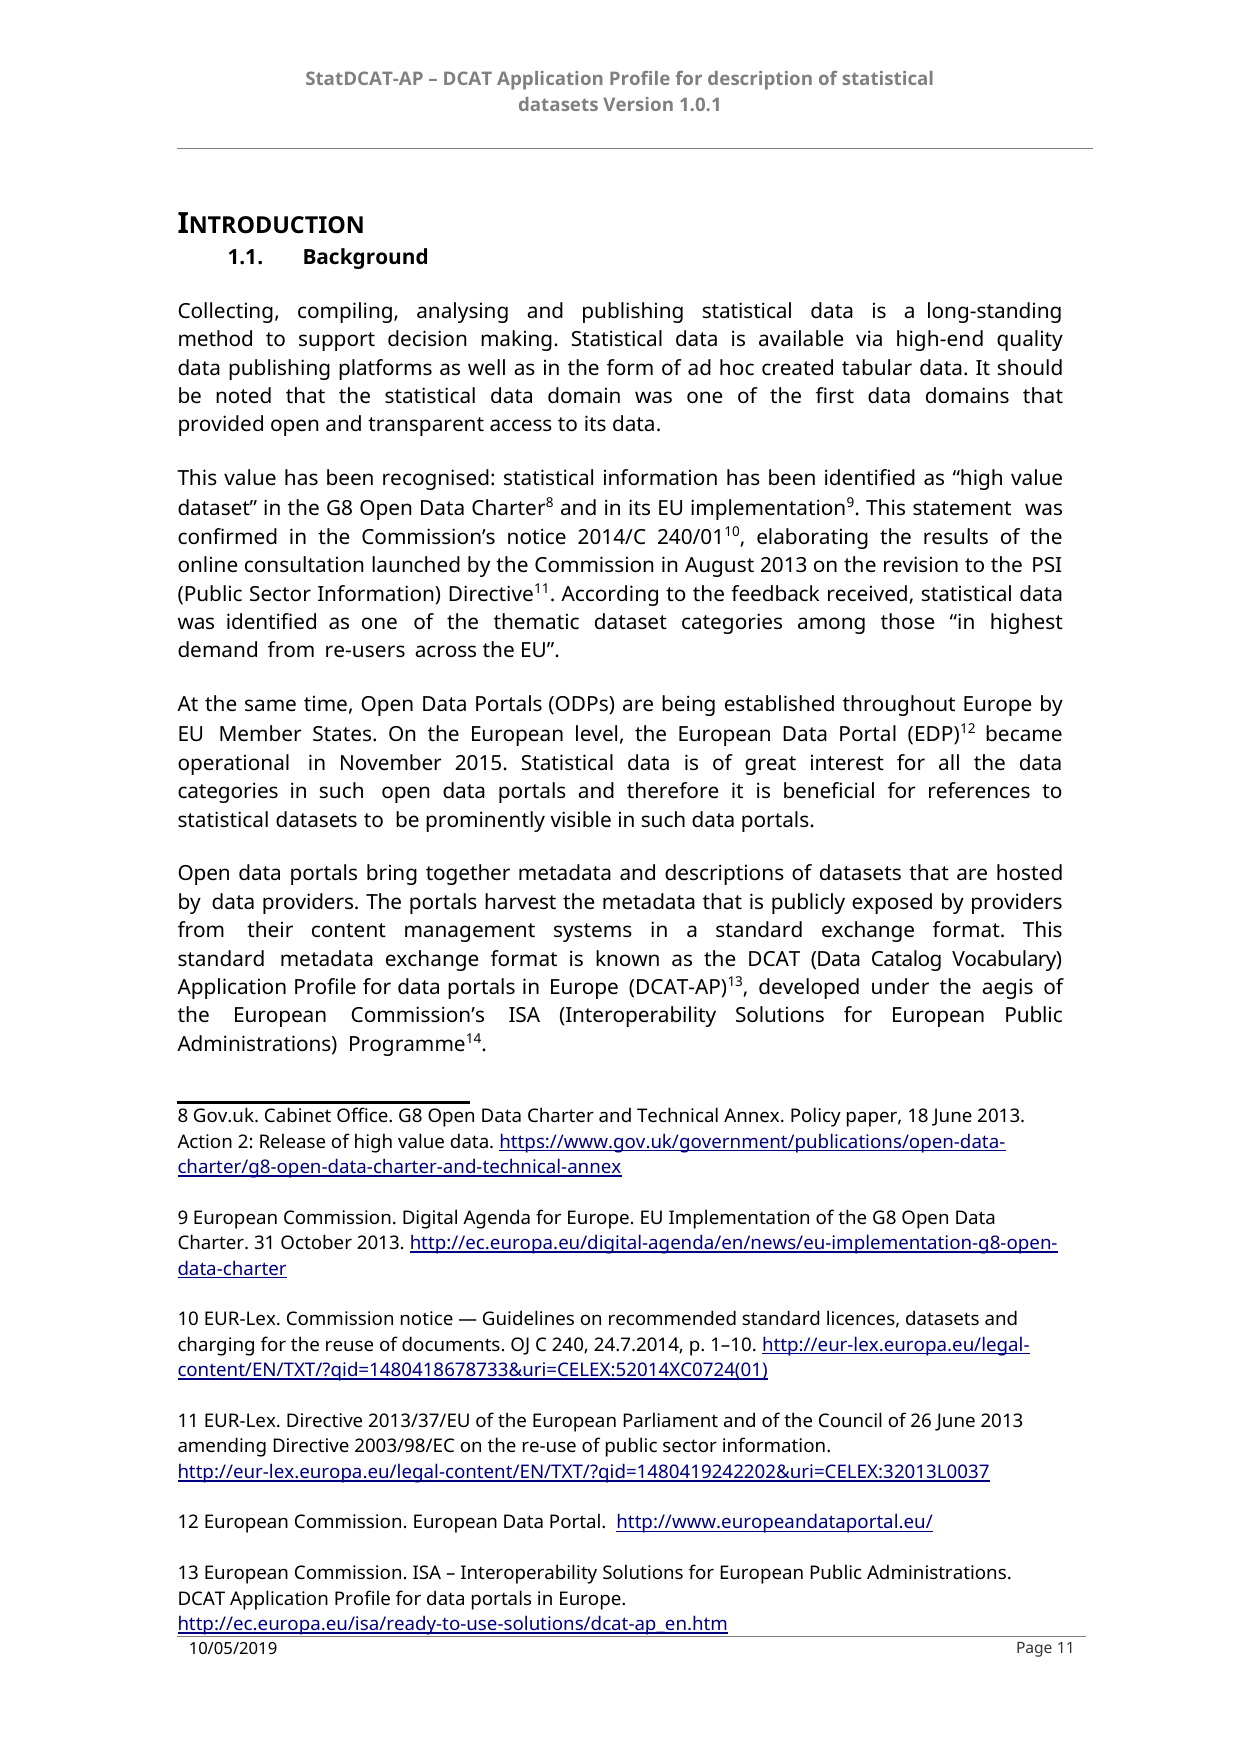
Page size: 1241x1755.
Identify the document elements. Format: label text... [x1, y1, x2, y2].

text At the same time, Open Data Portals (ODPs) are being established throughout Europe by EU Member States. On the European level, the European Data Portal (EDP) became operational in November 2015. Statistical data is of great interest for all the data categories in such open data portals and therefore it is beneficial for references to statistical datasets to be prominently visible in such data portals. [177, 689, 1063, 833]
text European Commission. European Data Portal. http://www.europeandataportal.eu/ [177, 1509, 1063, 1534]
text This value has been recognised: statistical information has been identified as “high value dataset” in the G8 Open Data Charter and in its EU implementation. This statement was confirmed in the Commission’s notice 2014/C 240/01, elaborating the results of the online consultation launched by the Commission in August 2013 on the revision to the PSI (Public Sector Information) Directive. According to the feedback received, statistical data was identified as one of the thematic dataset categories among those “in highest demand from re-users across the EU”. [177, 463, 1063, 664]
text EUR-Lex. Directive 2013/37/EU of the European Parliament and of the Council of 26 June 2013 amending Directive 2003/98/EC on the re-use of public sector information. http://eur-lex.europa.eu/legal-content/EN/TXT/?qid=1480419242202&uri=CELEX:32013L0037 [177, 1407, 1063, 1484]
text European Commission. Digital Agenda for Europe. EU Implementation of the G8 Open Data Charter. 31 October 2013. http://ec.europa.eu/digital-agenda/en/news/eu-implementation-g8-open-data-charter [177, 1204, 1063, 1281]
subtitle Background [227, 242, 1063, 271]
text Collecting, compiling, analysing and publishing statistical data is a long-standing method to support decision making. Statistical data is available via high-end quality data publishing platforms as well as in the form of ad hoc created tabular data. It should be noted that the statistical data domain was one of the first data domains that provided open and transparent access to its data. [177, 296, 1063, 438]
subtitle Introduction [177, 203, 1063, 242]
text Open data portals bring together metadata and descriptions of datasets that are hosted by data providers. The portals harvest the metadata that is publicly exposed by providers from their content management systems in a standard exchange format. This standard metadata exchange format is known as the DCAT (Data Catalog Vocabulary) Application Profile for data portals in Europe (DCAT-AP), developed under the aegis of the European Commission’s ISA (Interoperability Solutions for European Public Administrations) Programme. [177, 858, 1063, 1057]
text European Commission. ISA – Interoperability Solutions for European Public Administrations. DCAT Application Profile for data portals in Europe. http://ec.europa.eu/isa/ready-to-use-solutions/dcat-ap_en.htm [177, 1559, 1063, 1636]
text EUR-Lex. Commission notice — Guidelines on recommended standard licences, datasets and charging for the reuse of documents. OJ C 240, 24.7.2014, p. 1–10. http://eur-lex.europa.eu/legal-content/EN/TXT/?qid=1480418678733&uri=CELEX:52014XC0724(01) [177, 1306, 1063, 1382]
text Gov.uk. Cabinet Office. G8 Open Data Charter and Technical Annex. Policy paper, 18 June 2013. Action 2: Release of high value data. https://www.gov.uk/government/publications/open-data-charter/g8-open-data-charter-and-technical-annex [177, 1103, 1063, 1179]
